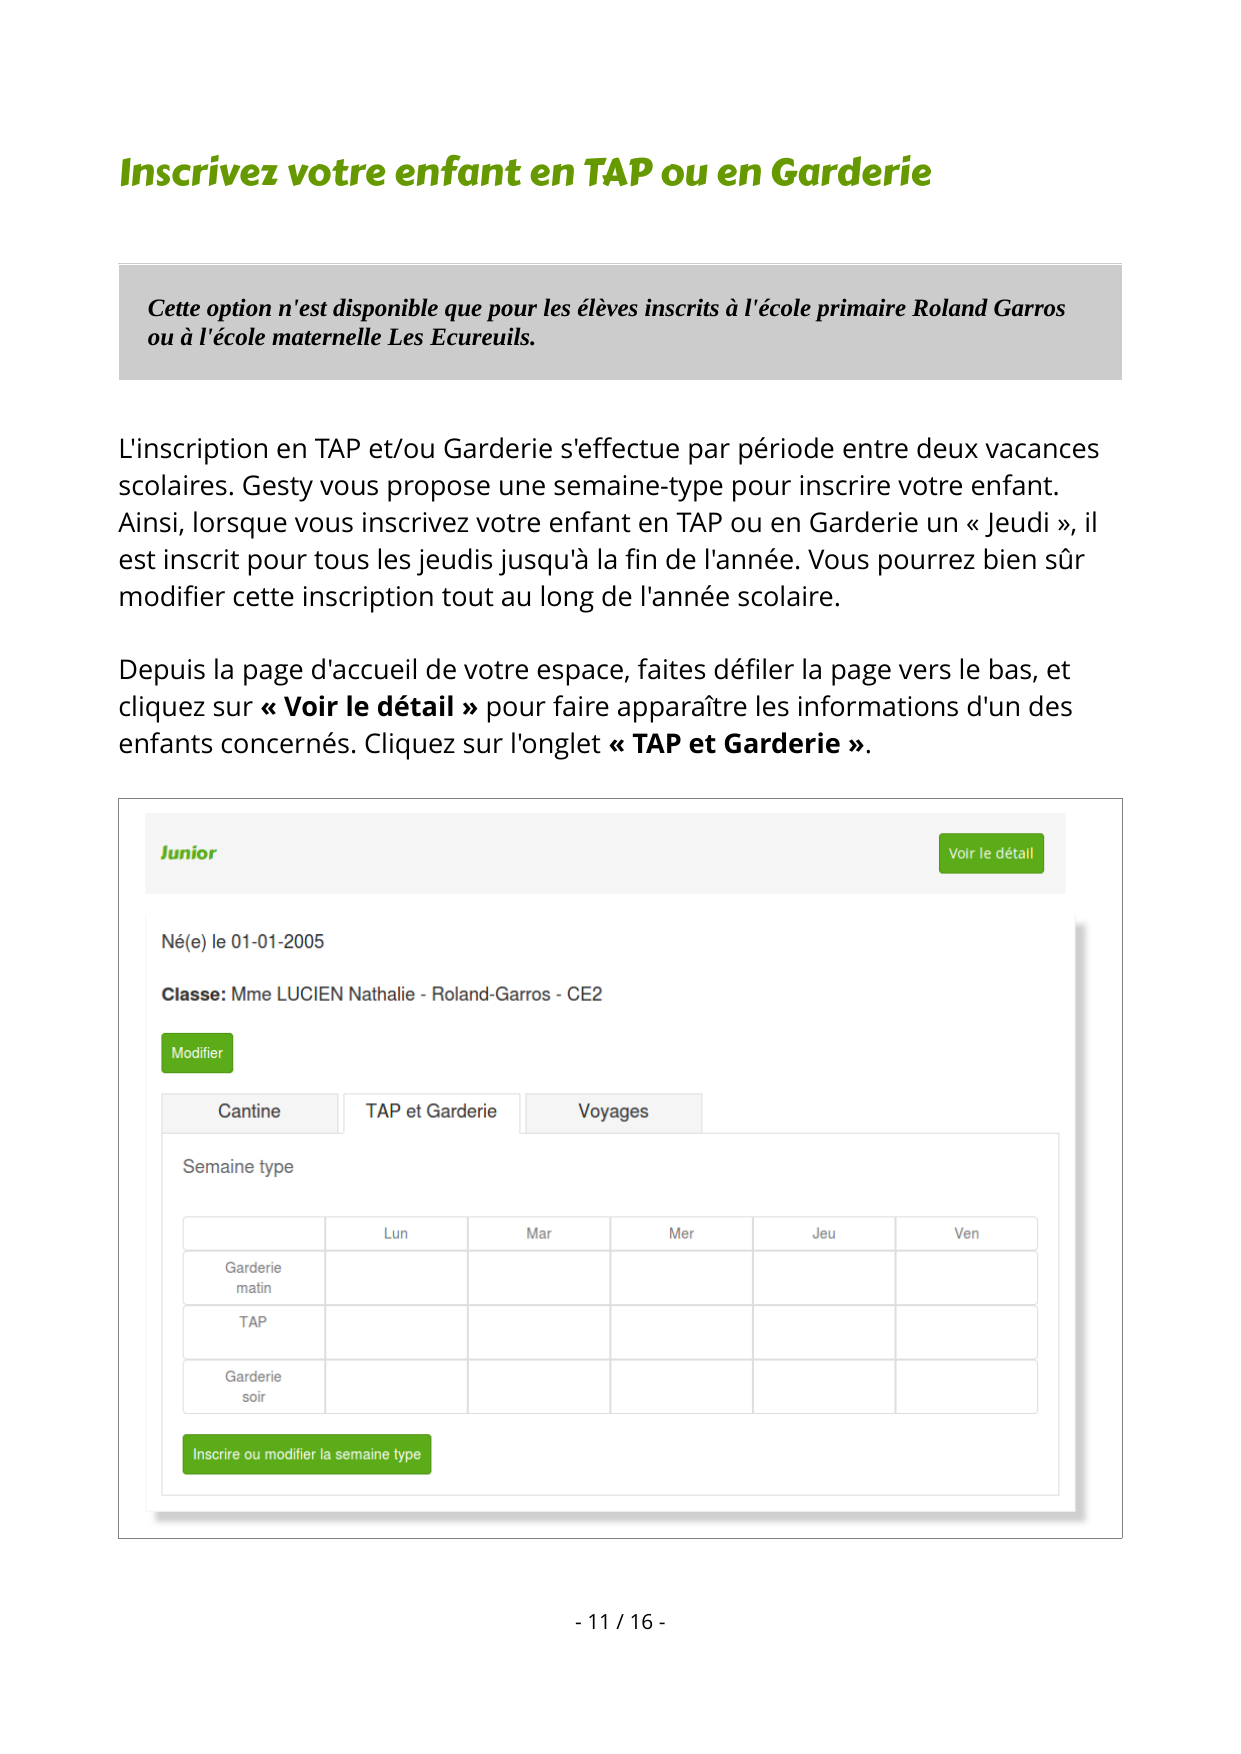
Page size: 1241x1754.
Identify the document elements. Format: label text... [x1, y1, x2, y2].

text Cette option n'est disponible que pour les élèves inscrits à l'école primaire Roland Garros ou à l'école maternelle Les Ecureuils. [119, 265, 1122, 380]
picture [121, 801, 1119, 1535]
text L'inscription en TAP et/ou Garderie s'effectue par période entre deux vacances scolaires. Gesty vous propose une semaine-type pour inscrire votre enfant. Ainsi, lorsque vous inscrivez votre enfant en TAP ou en Garderie un « Jeudi », il est inscrit pour tous les jeudis jusqu'à la fin de l'année. Vous pourrez bien sûr modifier cette inscription tout au long de l'année scolaire. [118, 429, 1122, 614]
text Depuis la page d'accueil de votre espace, faites défiler la page vers le bas, et cliquez sur « Voir le détail » pour faire apparaître les informations d'un des enfants concernés. Cliquez sur l'onglet « TAP et Garderie ». [118, 651, 1122, 761]
subtitle Inscrivez votre enfant en TAP ou en Garderie [118, 143, 1122, 202]
